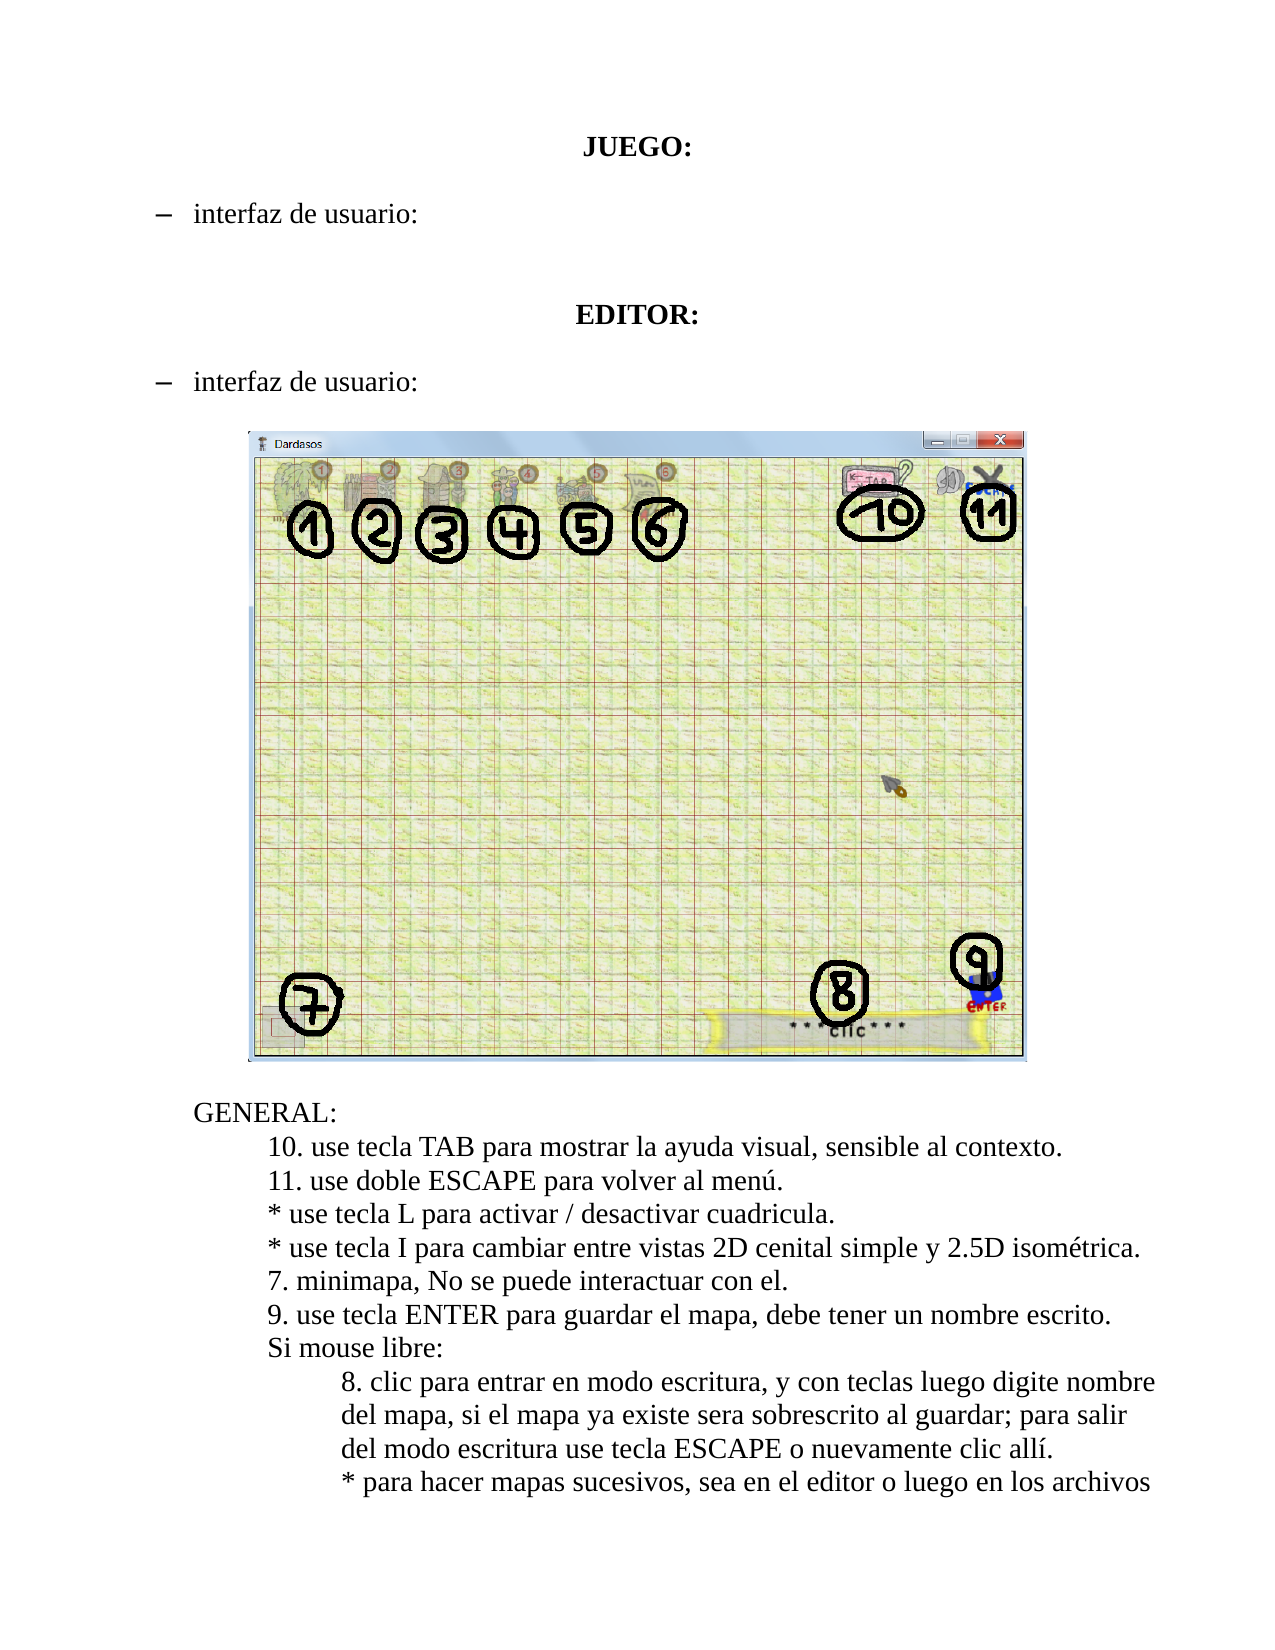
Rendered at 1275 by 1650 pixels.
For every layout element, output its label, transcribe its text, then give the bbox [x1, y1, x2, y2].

text EDITOR: [118, 297, 1157, 330]
list interfaz de usuario: [156, 364, 1157, 431]
text JUEGO: [118, 129, 1157, 162]
list GENERAL: 10. use tecla TAB para mostrar la ayuda visual, sensible al contexto. 11. use doble ESCAPE para volver al menú. * use tecla L para activar / desactivar cuadricula. * use tecla I para cambiar entre vistas 2D cenital simple y 2.5D isométrica. 7. minimapa, No se puede interactuar con el. 9. use tecla ENTER para guardar el mapa, debe tener un nombre escrito. Si mouse libre: 8. clic para entrar en modo escritura, y con teclas luego digite nombre del mapa, si el mapa ya existe sera sobrescrito al guardar; para salir del modo escritura use tecla ESCAPE o nuevamente clic allí. * para hacer mapas sucesivos, sea en el editor o luego en los archivos [156, 431, 1157, 1498]
list interfaz de usuario: [156, 196, 1157, 230]
picture [248, 431, 1028, 1062]
